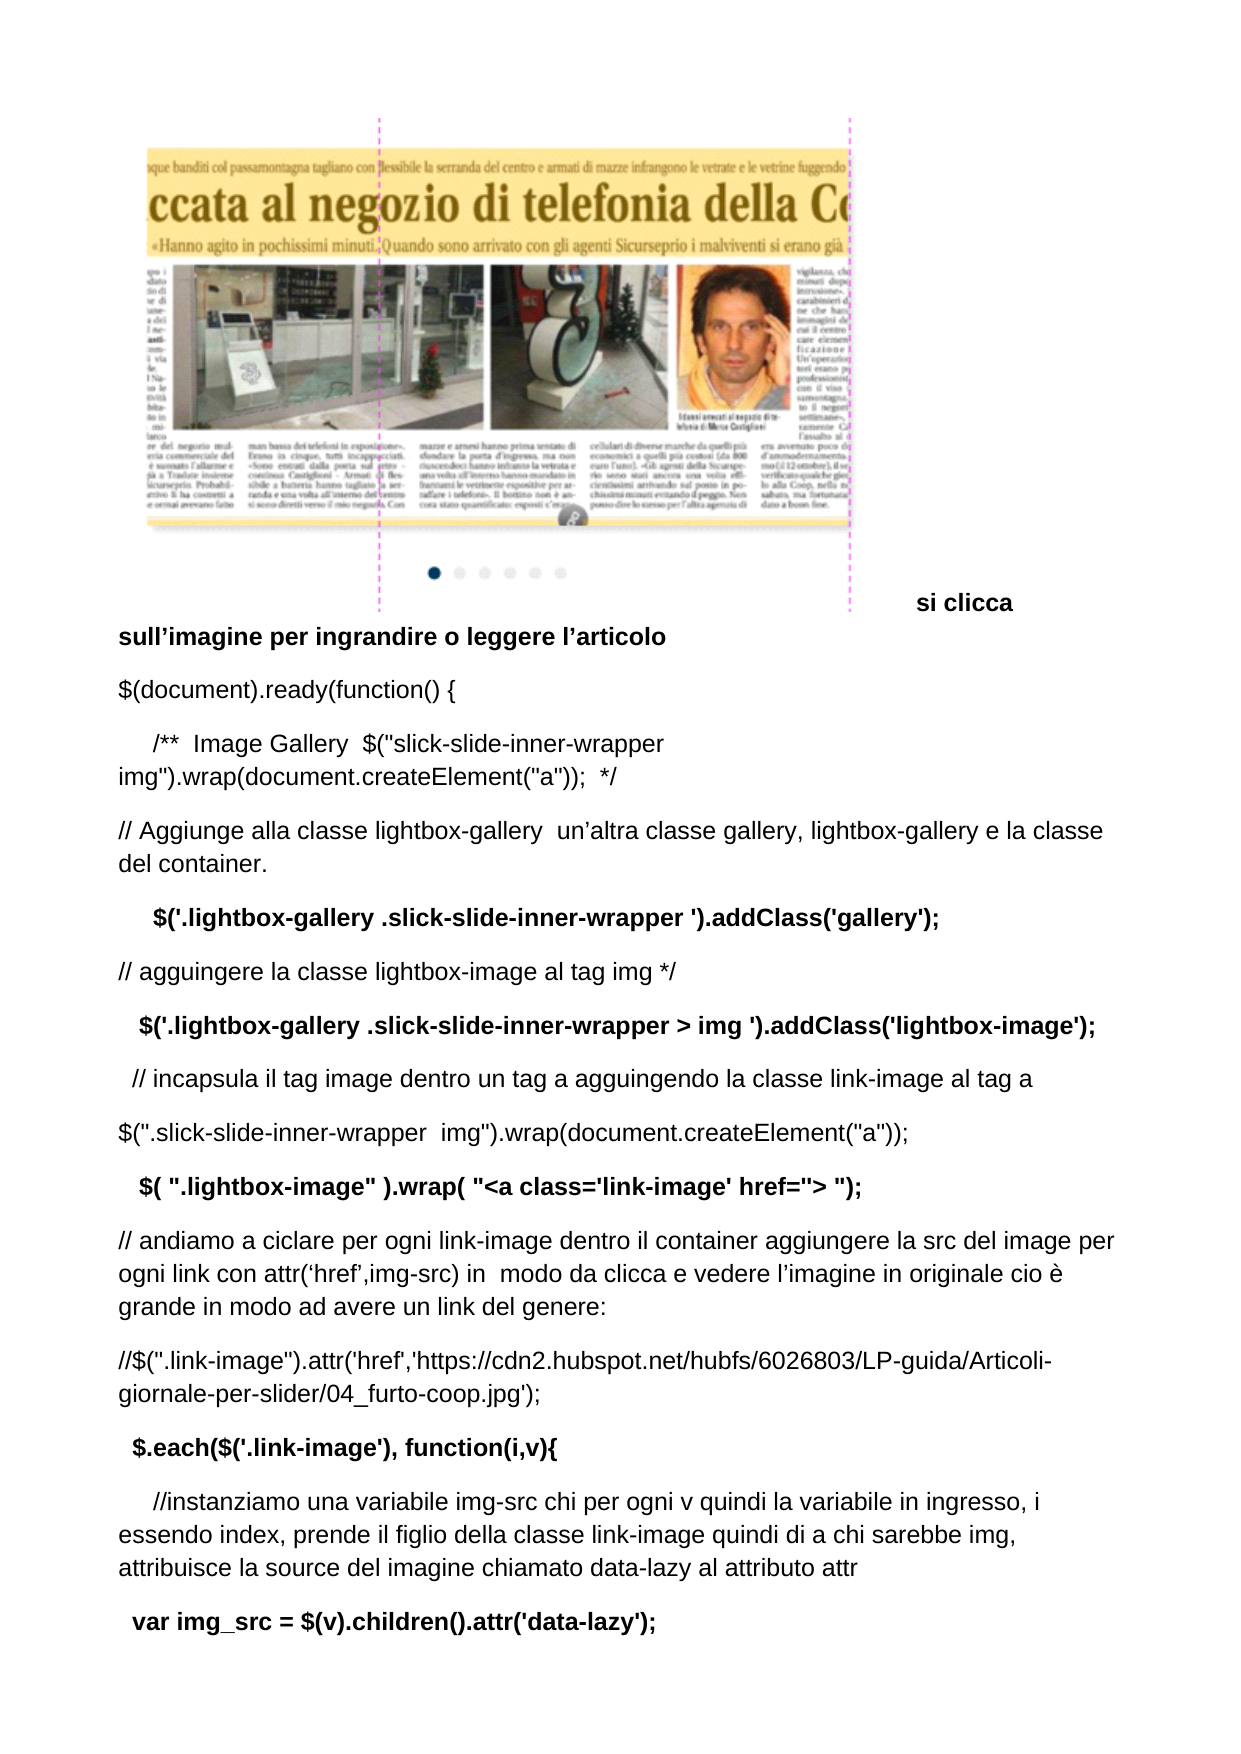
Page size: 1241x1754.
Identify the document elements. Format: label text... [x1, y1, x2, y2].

text $.each($('.link-image'), function(i,v){ [118, 1433, 1122, 1462]
text // andiamo a ciclare per ogni link-image dentro il container aggiungere la src del image per ogni link con attr(‘href’,img-src) in modo da clicca e vedere l’imagine in originale cio è grande in modo ad avere un link del genere: [118, 1226, 1122, 1321]
text $('.lightbox-gallery .slick-slide-inner-wrapper > img ').addClass('lightbox-image'); [118, 1011, 1122, 1039]
text $(document).ready(function() { [118, 675, 1122, 704]
text // agguingere la classe lightbox-image al tag img */ [118, 957, 1122, 986]
text /** Image Gallery $("slick-slide-inner-wrapper img").wrap(document.createElement("a")); */ [118, 729, 1122, 791]
text // incapsula il tag image dentro un tag a agguingendo la classe link-image al tag a [118, 1064, 1122, 1093]
text $(".slick-slide-inner-wrapper img").wrap(document.createElement("a")); [118, 1118, 1122, 1147]
text $('.lightbox-gallery .slick-slide-inner-wrapper ').addClass('gallery'); [118, 903, 1122, 932]
text var img_src = $(v).children().attr('data-lazy'); [118, 1607, 1122, 1635]
text //instanziamo una variabile img-src chi per ogni v quindi la variabile in ingresso, i essendo index, prende il figlio della classe link-image quindi di a chi sarebbe img, attribuisce la source del imagine chiamato data-lazy al attributo attr [118, 1487, 1122, 1581]
text //$(".link-image").attr('href','https://cdn2.hubspot.net/hubfs/6026803/LP-guida/Articoli-giornale-per-slider/04_furto-coop.jpg'); [118, 1346, 1122, 1408]
text // Aggiunge alla classe lightbox-gallery un’altra classe gallery, lightbox-gallery e la classe del container. [118, 816, 1122, 878]
text si clicca sull’imagine per ingrandire o leggere l’articolo [118, 118, 1122, 650]
text $( ".lightbox-image" ).wrap( "<a class='link-image' href=''> "); [118, 1172, 1122, 1201]
